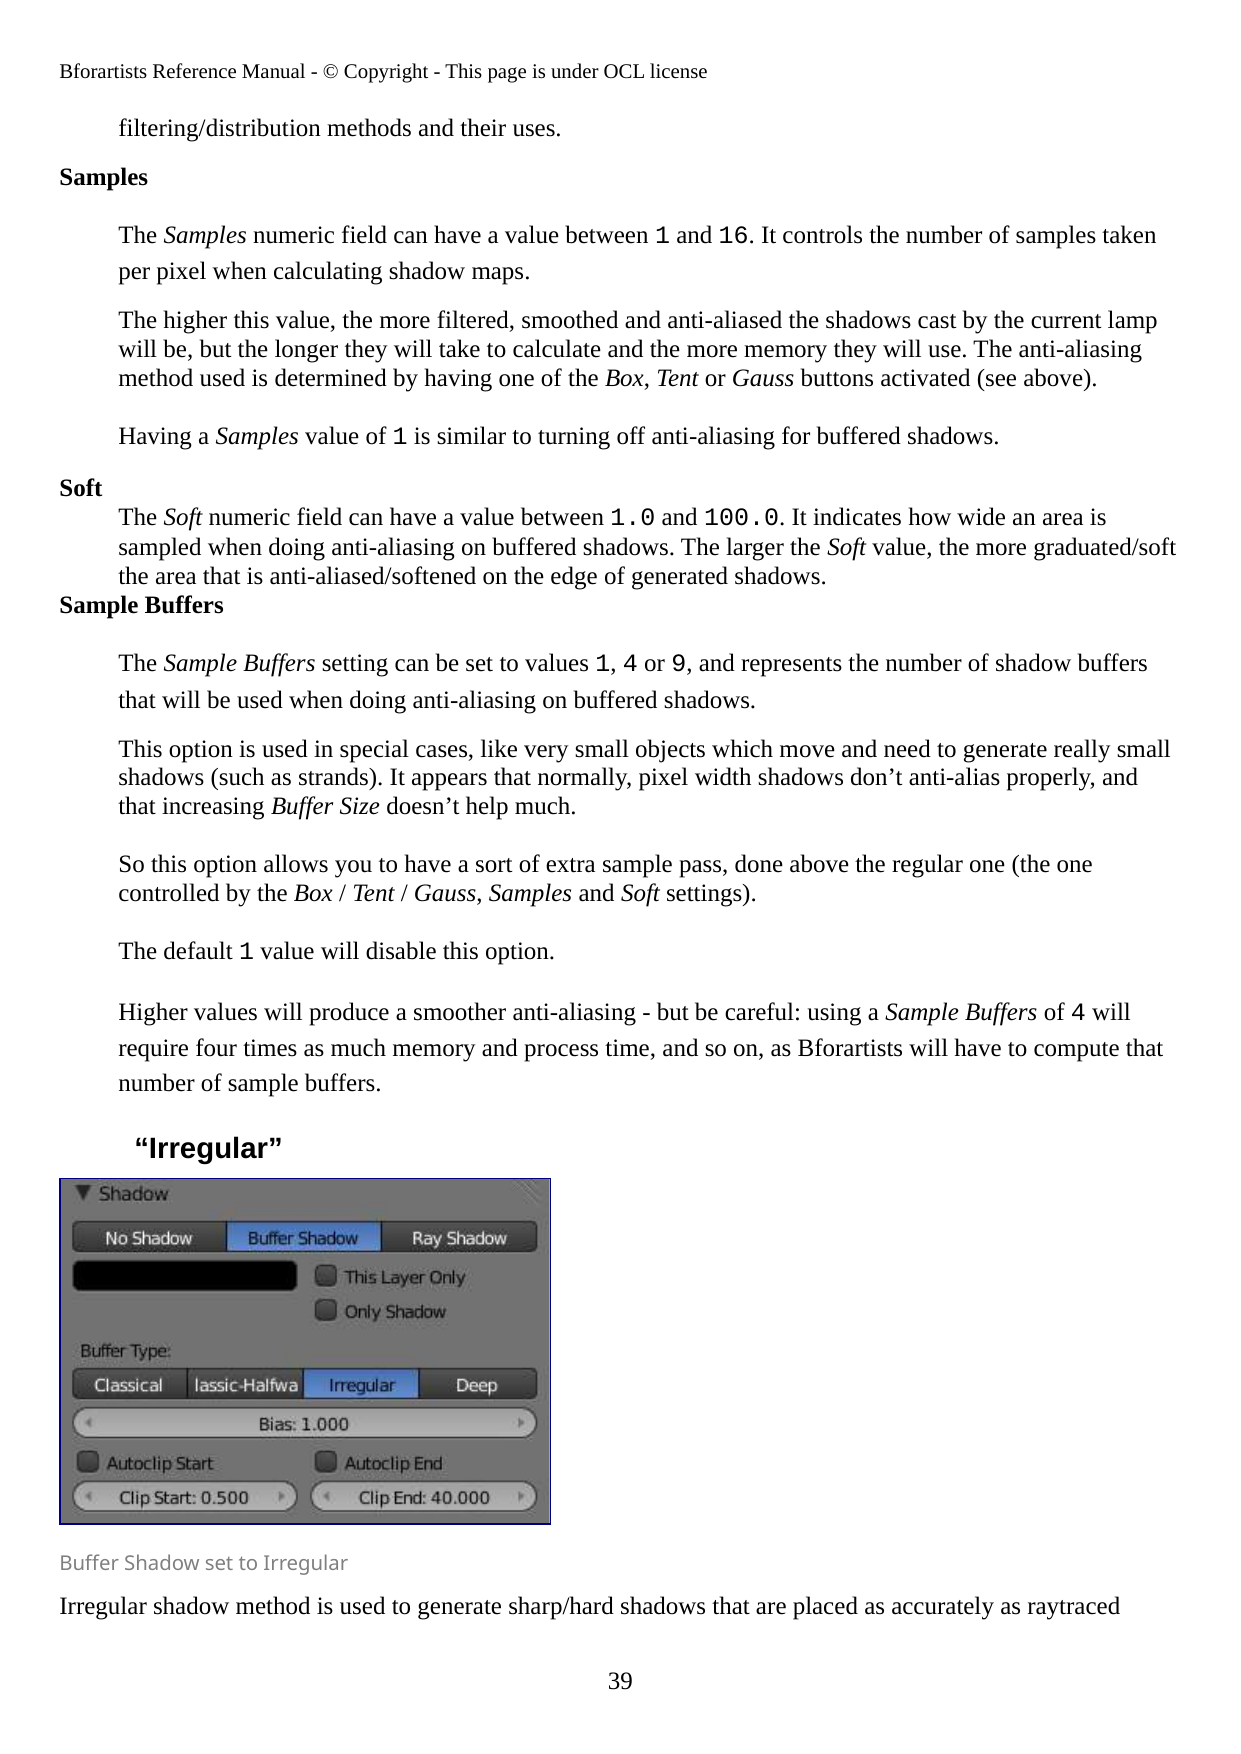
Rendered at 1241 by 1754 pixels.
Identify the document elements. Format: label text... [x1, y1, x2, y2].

text The Sample Buffers setting can be set to values 1, 4 or 9, and represents the number of shadow buffers that will be used when doing anti-aliasing on buffered shadows. [118, 648, 1181, 713]
text The Samples numeric field can have a value between 1 and 16. It controls the number of samples taken per pixel when calculating shadow maps. [118, 220, 1181, 285]
text Higher values will produce a smoother anti-aliasing - but be careful: using a Sample Buffers of 4 will require four times as much memory and process time, and so on, as Bforartists will have to compute that number of sample buffers. [118, 997, 1181, 1097]
subtitle “Irregular” [59, 1131, 1181, 1165]
subtitle Sample Buffers [59, 590, 1181, 619]
list The Soft numeric field can have a value between 1.0 and 100.0. It indicates how wide an area is sampled when doing anti-aliasing on buffered shadows. The larger the Soft value, the more graduated/soft the area that is anti-aliased/softened on the edge of generated shadows. [118, 502, 1181, 590]
list This option is used in special cases, like very small objects which move and need to generate really small shadows (such as strands). It appears that normally, pixel width shadows don’t anti-alias properly, and that increasing Buffer Size doesn’t help much. [118, 734, 1181, 820]
list The default 1 value will disable this option. [118, 936, 1181, 967]
list The higher this value, the more filtered, smoothed and anti-aliased the shadows cast by the current lamp will be, but the longer they will take to calculate and the more memory they will use. The anti-aliasing method used is determined by having one of the Box, Tent or Gauss buttons activated (see above). [118, 306, 1181, 392]
picture [61, 1179, 550, 1523]
subtitle Soft [59, 473, 1181, 502]
subtitle Samples [59, 162, 1181, 190]
text Having a Samples value of 1 is similar to turning off anti-aliasing for buffered shadows. [118, 421, 1181, 452]
text Buffer Shadow set to Irregular [59, 1545, 1181, 1576]
text filtering/distribution methods and their uses. [118, 113, 1181, 141]
text Irregular shadow method is used to generate sharp/hard shadows that are placed as accurately as raytraced [59, 1591, 1181, 1619]
list So this option allows you to have a sort of extra sample pass, done above the regular one (the one controlled by the Box / Tent / Gauss, Samples and Soft settings). [118, 849, 1181, 907]
